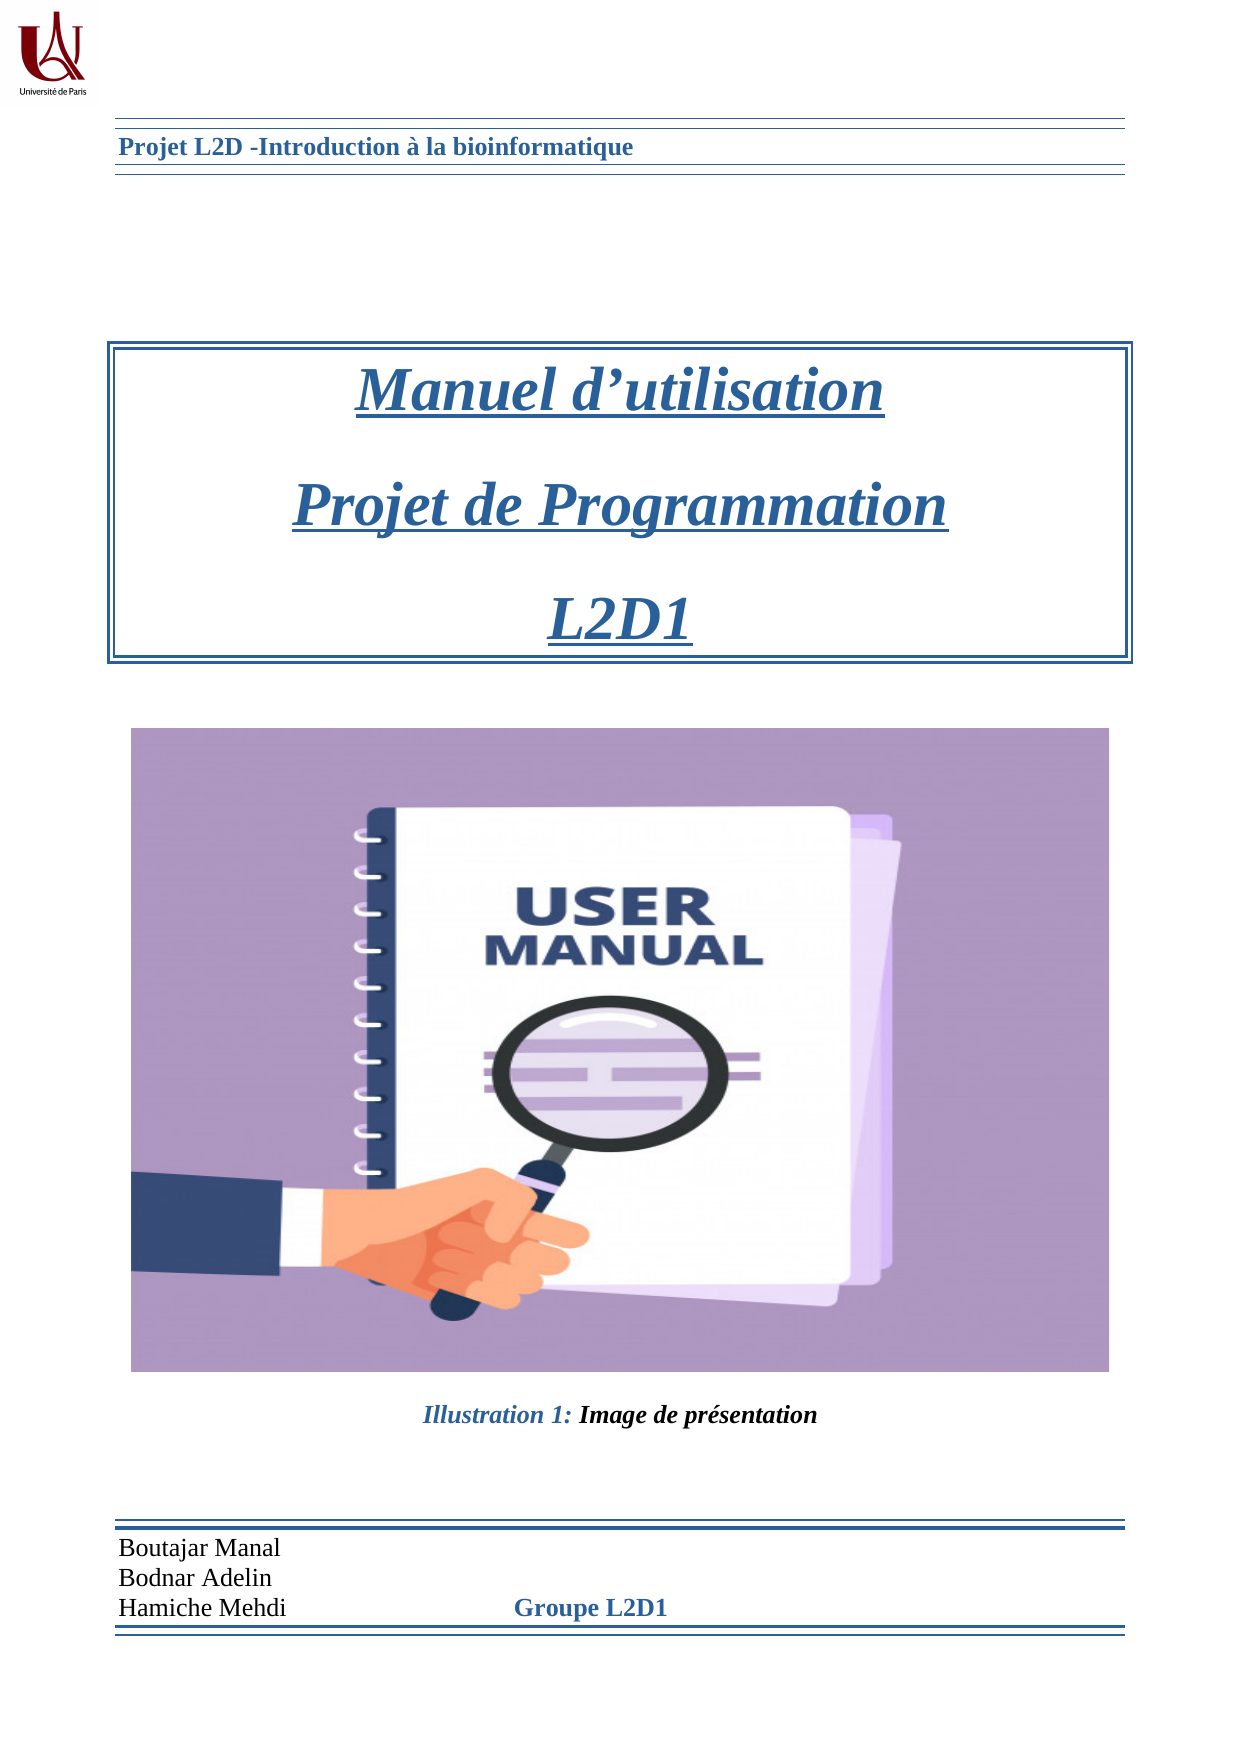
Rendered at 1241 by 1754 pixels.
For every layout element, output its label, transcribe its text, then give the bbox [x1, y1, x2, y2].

picture [131, 728, 1110, 1372]
title L2D1 [110, 569, 1131, 661]
title [131, 716, 1109, 728]
picture [0, 0, 101, 107]
title Projet de Programmation [115, 455, 1125, 538]
text Illustration 1: Image de présentation [131, 1372, 1109, 1429]
title Manuel d’utilisation [110, 344, 1131, 424]
